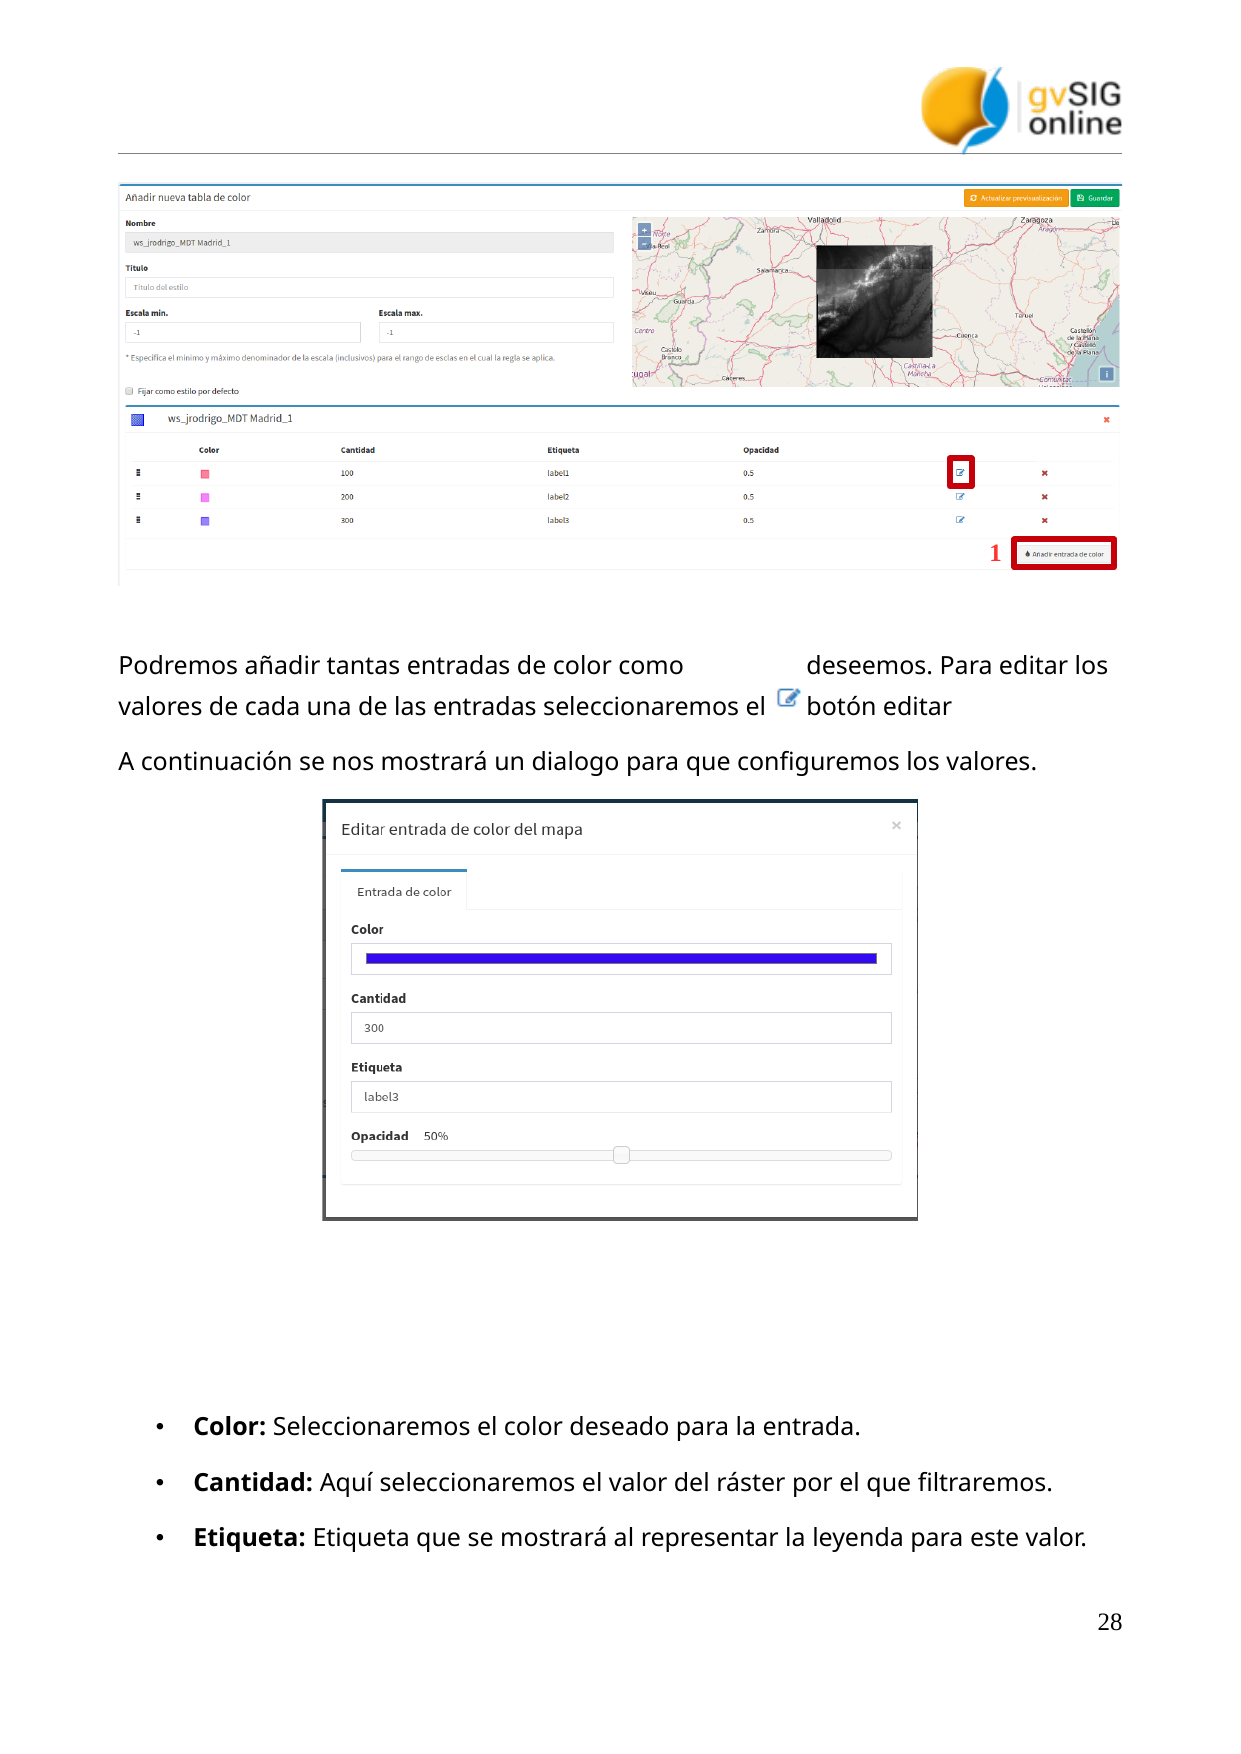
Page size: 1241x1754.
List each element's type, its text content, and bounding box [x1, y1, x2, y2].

list Etiqueta: Etiqueta que se mostrará al representar la leyenda para este valor. [156, 1520, 1122, 1554]
list Cantidad: Aquí seleccionaremos el valor del ráster por el que filtraremos. [156, 1464, 1122, 1498]
picture [773, 681, 807, 718]
picture [322, 799, 918, 1221]
list Color: Seleccionaremos el color deseado para la entrada. [156, 1409, 1122, 1443]
text Podremos añadir tantas entradas de color como deseemos. Para editar los valores de cada una de las entradas seleccionaremos el botón editar [118, 648, 1122, 723]
text A continuación se nos mostrará un dialogo para que configuremos los valores. [118, 744, 1122, 778]
picture [921, 67, 1122, 155]
picture [118, 182, 1123, 586]
